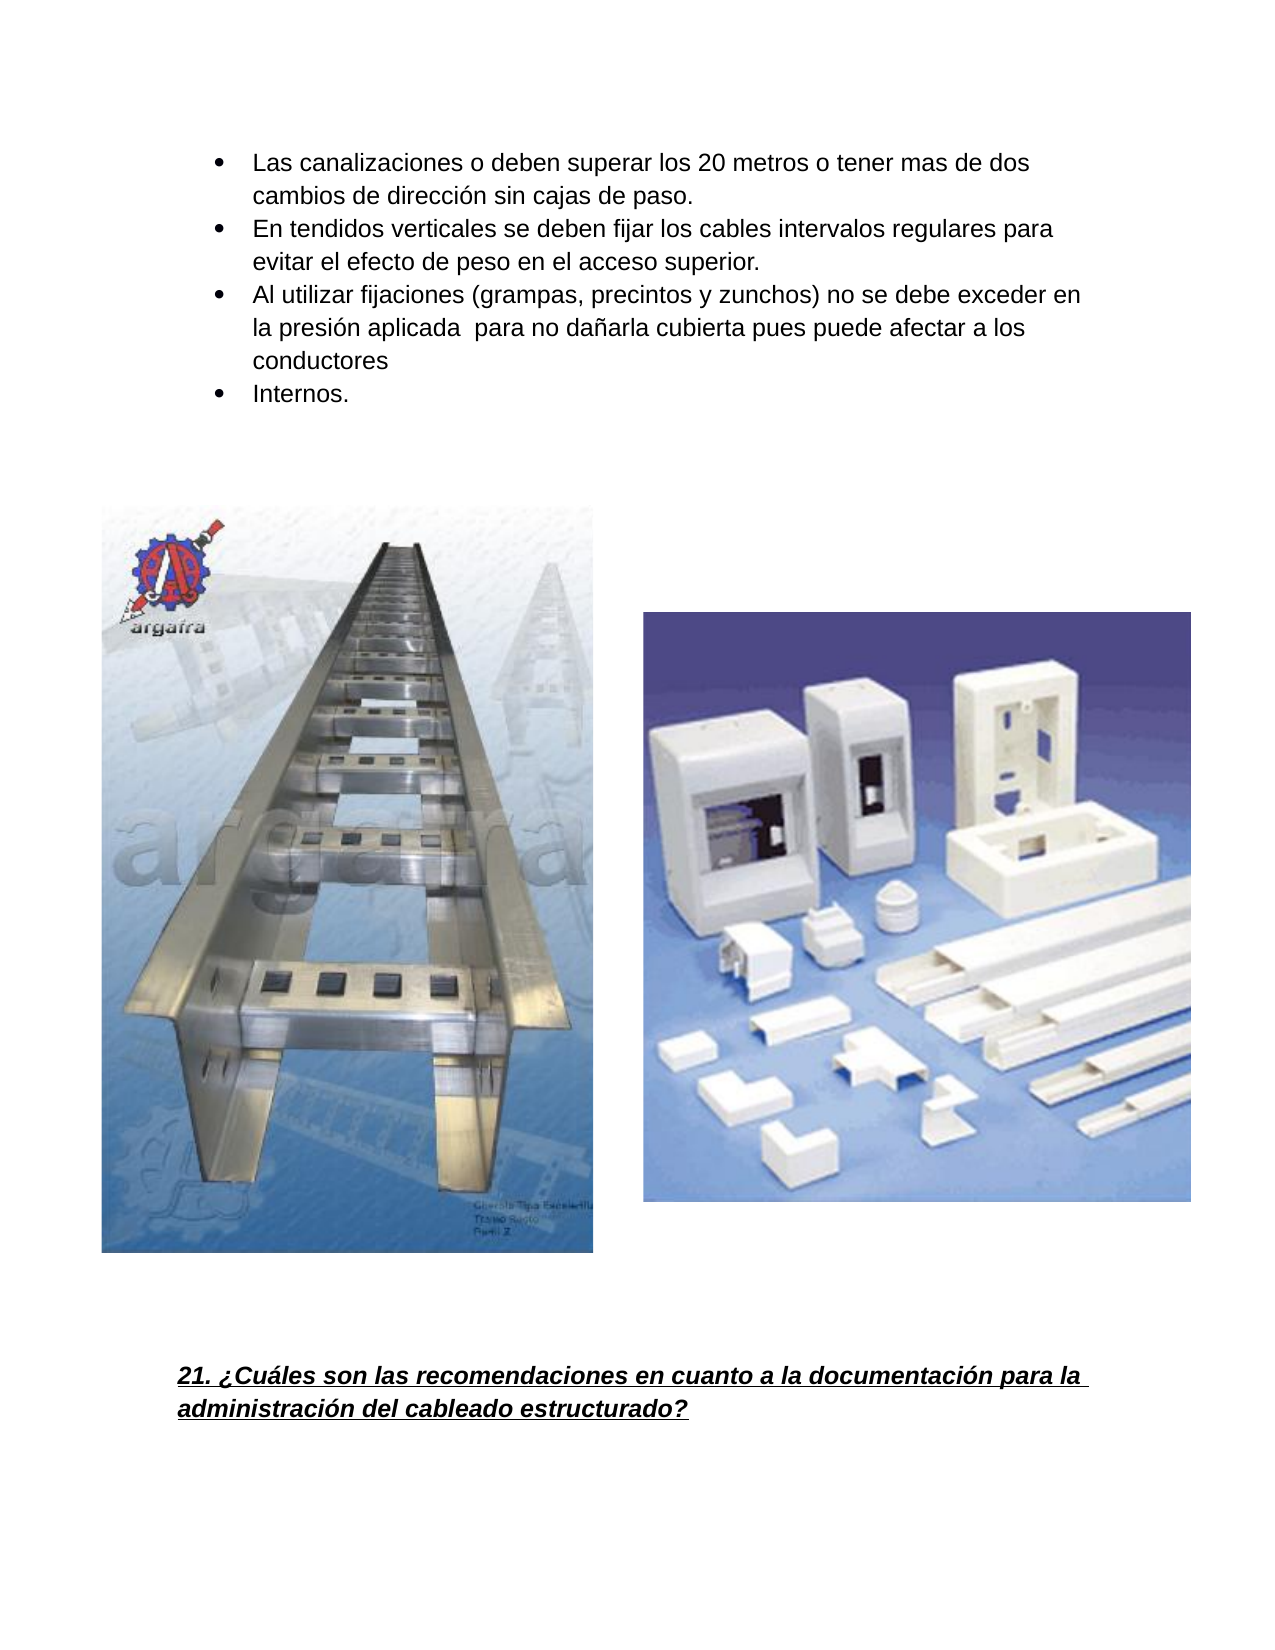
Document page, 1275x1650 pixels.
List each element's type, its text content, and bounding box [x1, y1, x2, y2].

list Las canalizaciones o deben superar los 20 metros o tener mas de dos cambios de dirección sin cajas de paso. [215, 148, 1098, 209]
text 21. ¿Cuáles son las recomendaciones en cuanto a la documentación para la administración del cableado estructurado? [177, 1361, 1098, 1422]
picture [643, 612, 1191, 1202]
picture [101, 505, 594, 1253]
list En tendidos verticales se deben fijar los cables intervalos regulares para evitar el efecto de peso en el acceso superior. [215, 214, 1098, 276]
list Internos. [215, 379, 1098, 408]
list Al utilizar fijaciones (grampas, precintos y zunchos) no se debe exceder en la presión aplicada para no dañarla cubierta pues puede afectar a los conductores [215, 280, 1098, 375]
